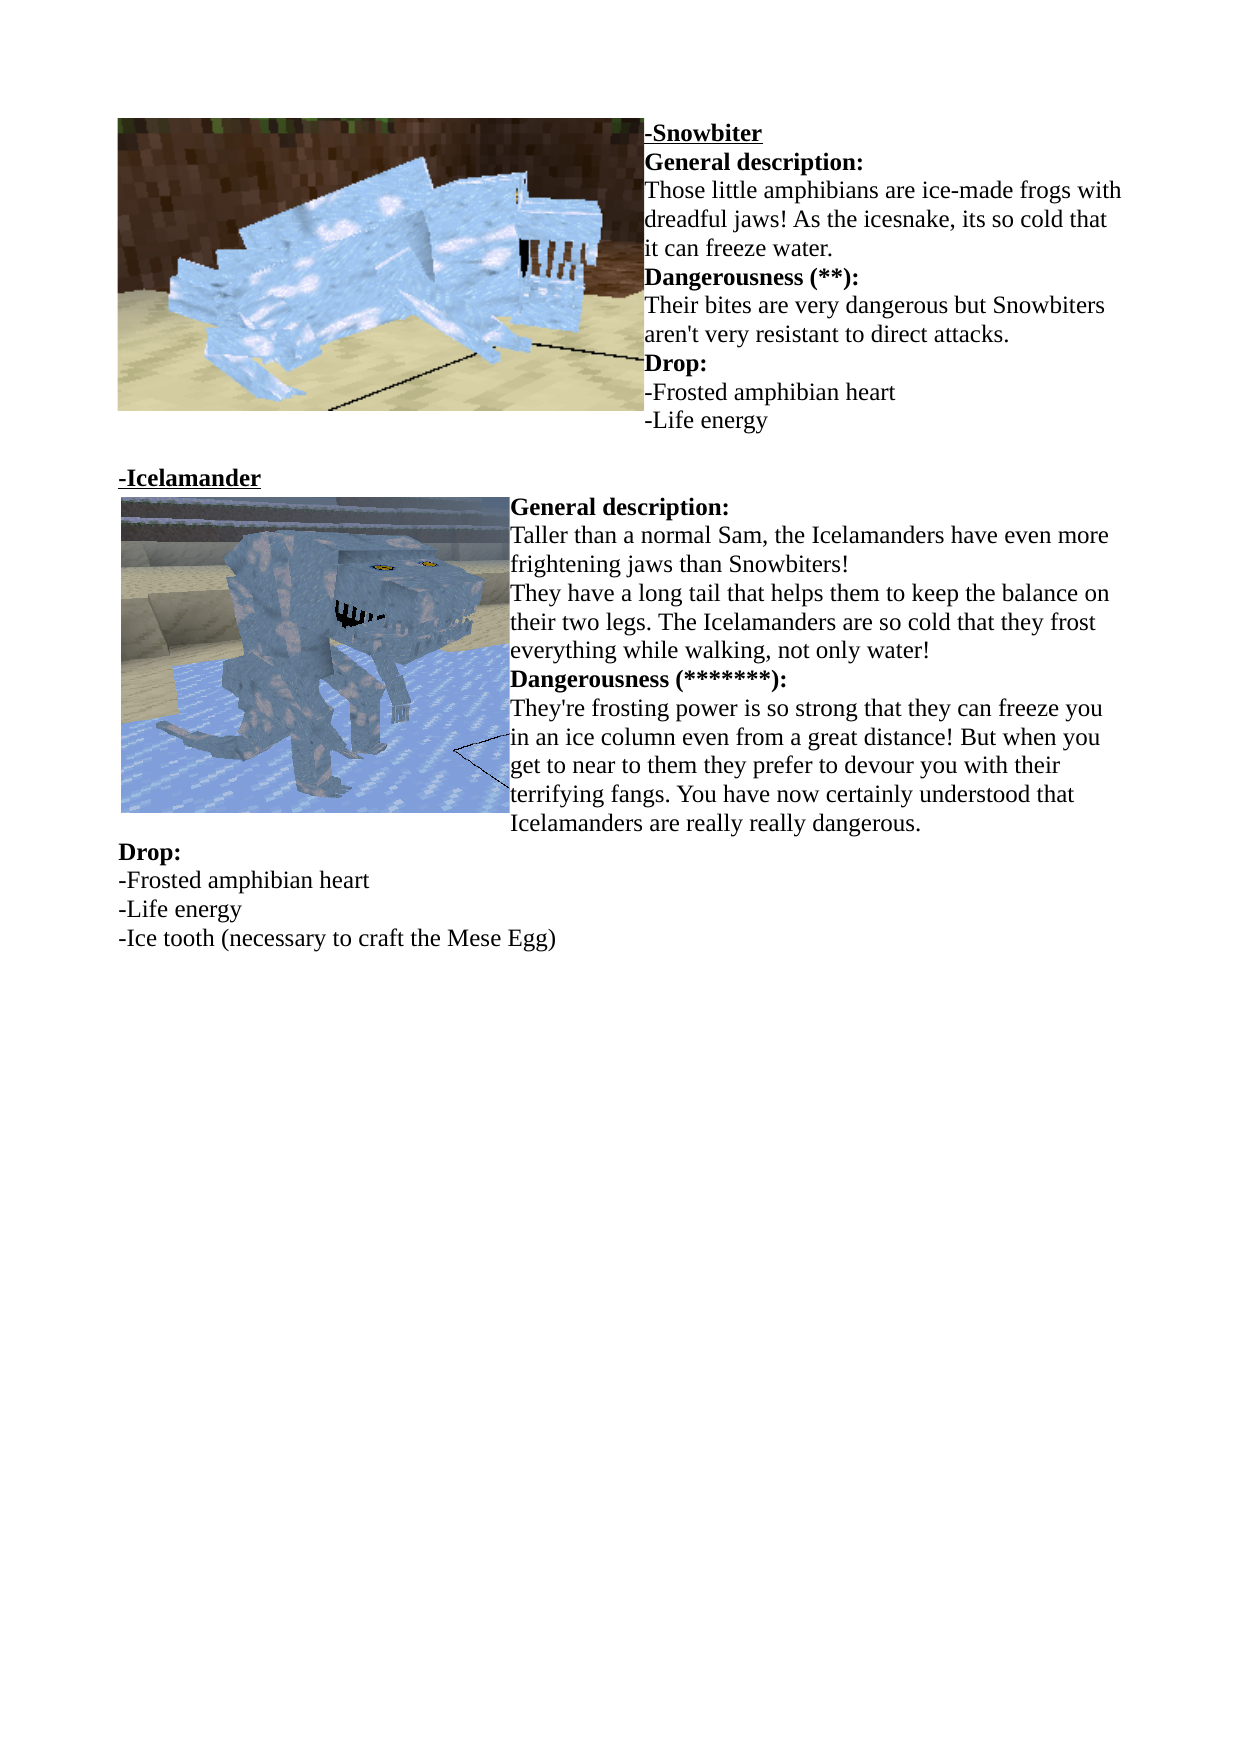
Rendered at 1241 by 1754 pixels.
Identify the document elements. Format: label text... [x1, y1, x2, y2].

text -Snowbiter [645, 118, 1122, 147]
text -Frosted amphibian heart [645, 377, 1122, 406]
text Dangerousness (**): [645, 262, 1122, 291]
text Drop: [645, 348, 1122, 377]
text Taller than a normal Sam, the Icelamanders have even more frightening jaws than Snowbiters! [510, 521, 1122, 578]
text Dangerousness (*******): [510, 664, 1122, 693]
text -Life energy [118, 894, 1122, 923]
picture [121, 497, 510, 813]
text Drop: [118, 837, 1122, 866]
text They're frosting power is so strong that they can freeze you in an ice column even from a great distance! But when you get to near to them they prefer to devour you with their terrifying fangs. You have now certainly understood that Icelamanders are really really dangerous. [118, 693, 1122, 837]
text -Icelamander [118, 463, 1122, 492]
text General description: [118, 492, 1122, 521]
text Those little amphibians are ice-made frogs with dreadful jaws! As the icesnake, its so cold that it can freeze water. [645, 176, 1122, 262]
text General description: [645, 147, 1122, 176]
text -Frosted amphibian heart [118, 866, 1122, 894]
picture [117, 118, 645, 411]
text -Ice tooth (necessary to craft the Mese Egg) [118, 923, 1122, 952]
text They have a long tail that helps them to keep the balance on their two legs. The Icelamanders are so cold that they frost everything while walking, not only water! [510, 578, 1122, 664]
text Their bites are very dangerous but Snowbiters aren't very resistant to direct attacks. [645, 291, 1122, 348]
text -Life energy [118, 406, 1122, 434]
